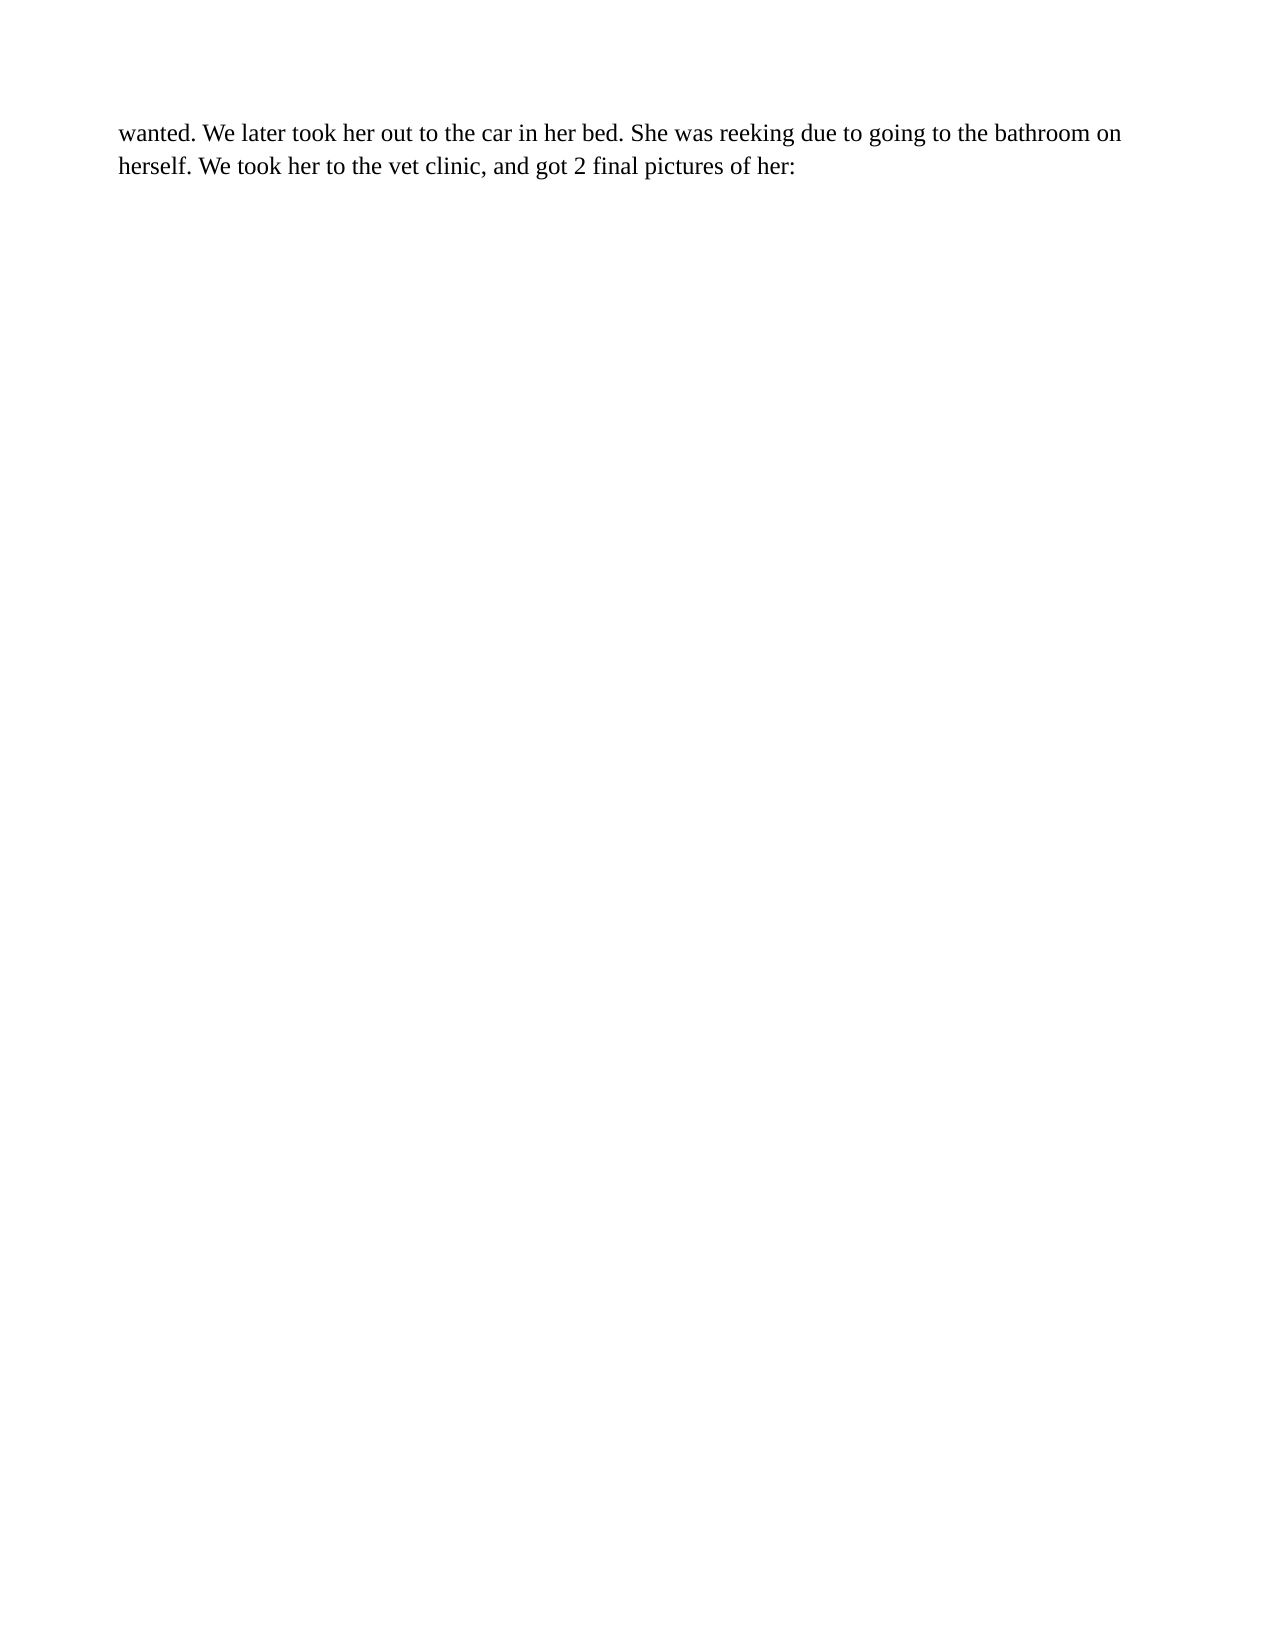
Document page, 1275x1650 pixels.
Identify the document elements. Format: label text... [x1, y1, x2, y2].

text wanted. We later took her out to the car in her bed. She was reeking due to going to the bathroom on herself. We took her to the vet clinic, and got 2 final pictures of her: [118, 118, 1157, 180]
